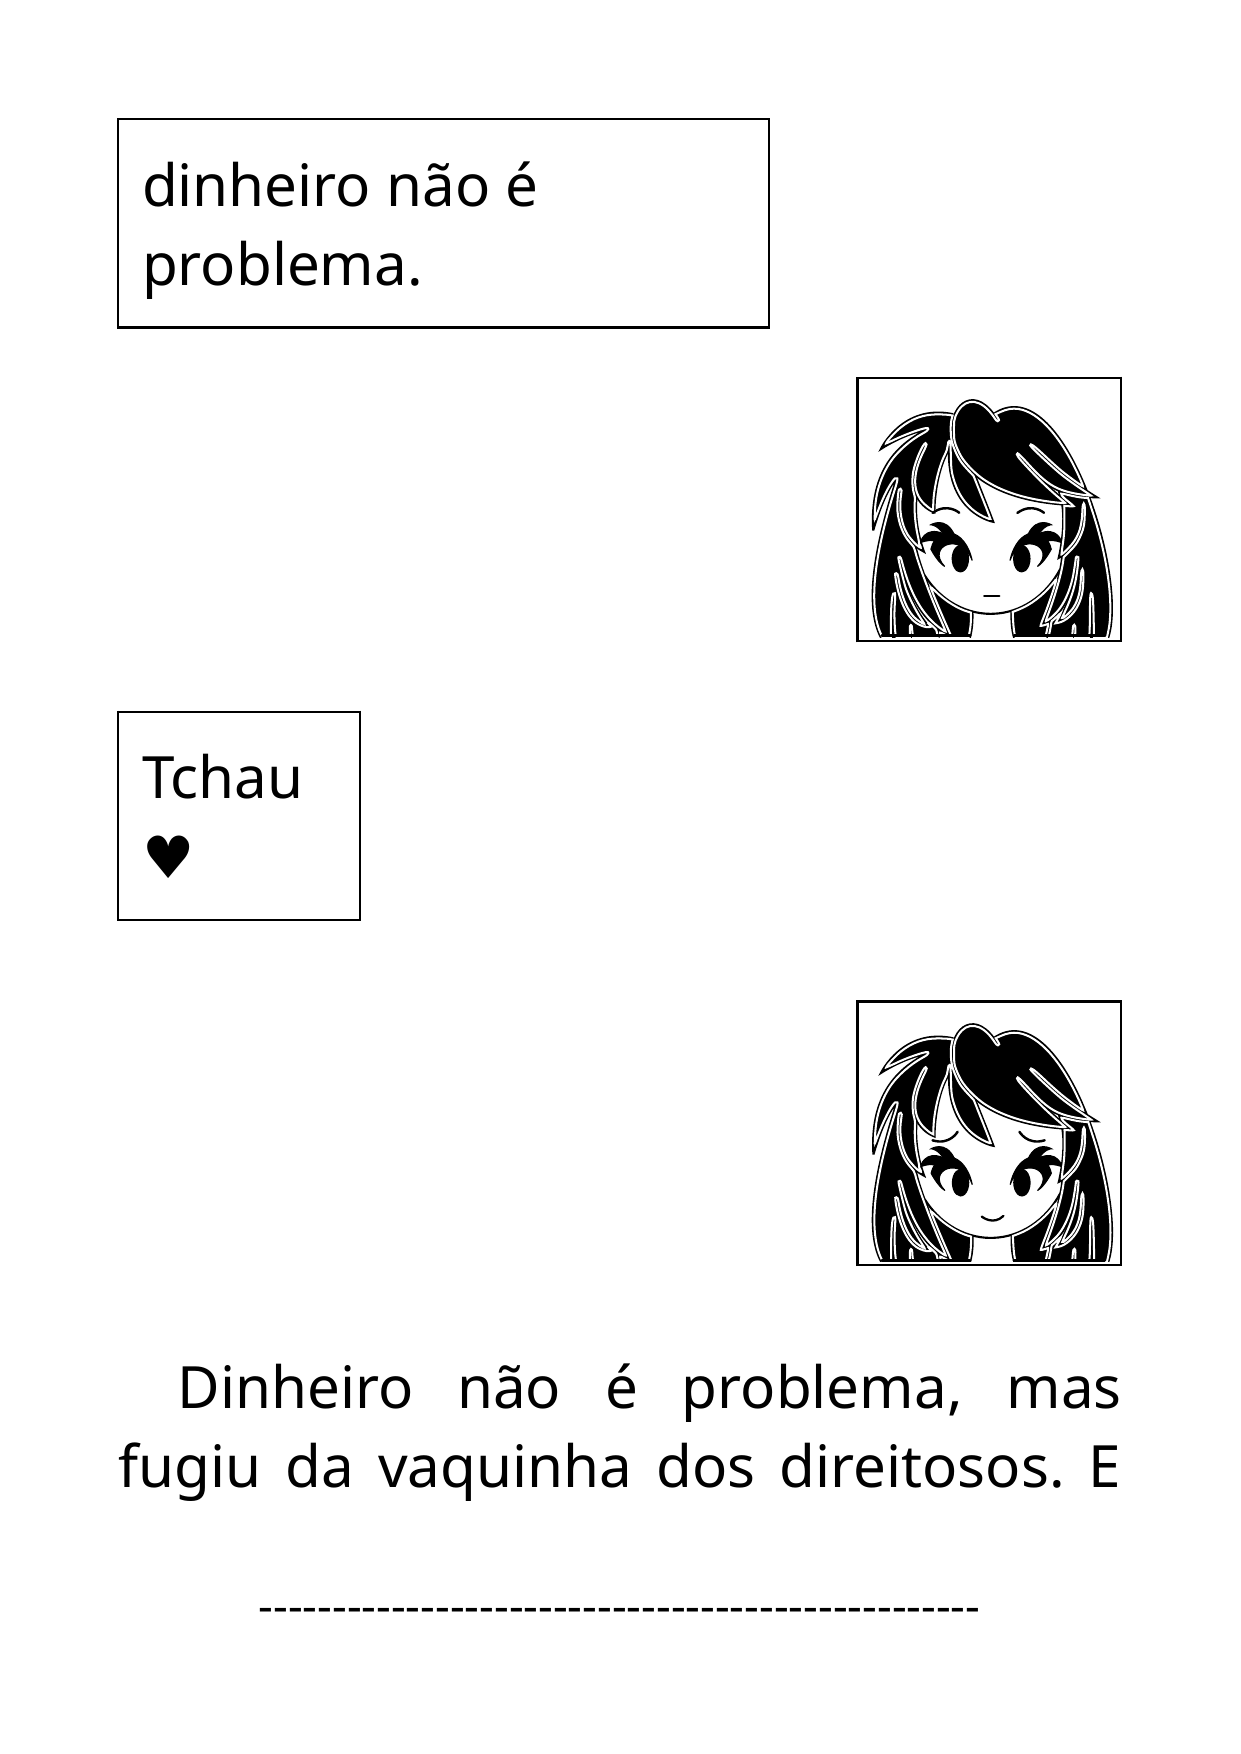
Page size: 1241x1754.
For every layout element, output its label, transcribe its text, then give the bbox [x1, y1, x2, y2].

text Dinheiro não é problema, mas fugiu da vaquinha dos direitosos. E [118, 1346, 1122, 1504]
table_header dinheiro não é problema. [119, 120, 768, 326]
table_header Tchau ♥ [119, 713, 359, 919]
